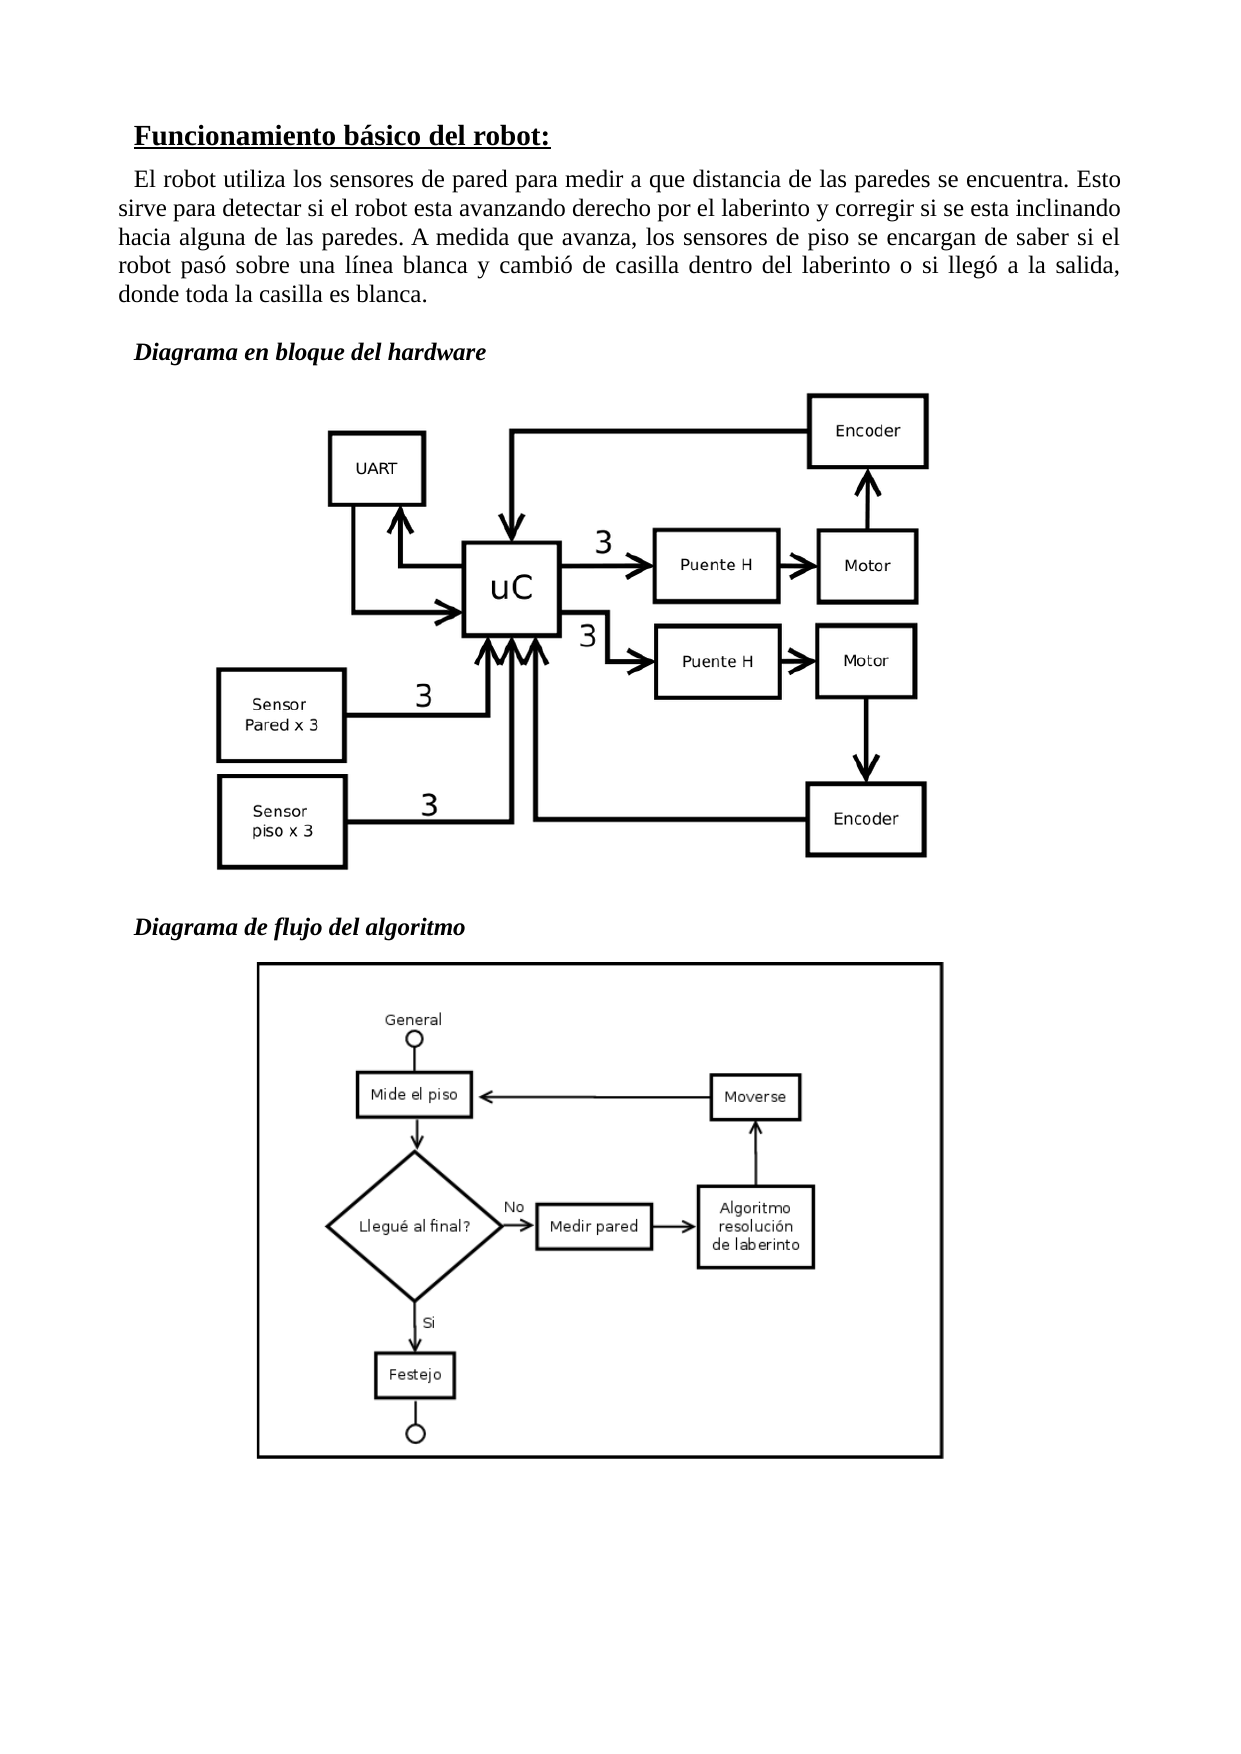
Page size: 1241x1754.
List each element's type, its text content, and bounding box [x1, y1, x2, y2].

text Diagrama de flujo del algoritmo [118, 912, 1122, 940]
picture [203, 376, 944, 877]
picture [256, 962, 945, 1460]
text Funcionamiento básico del robot: [118, 118, 1122, 152]
text Diagrama en bloque del hardware [118, 337, 1122, 365]
text El robot utiliza los sensores de pared para medir a que distancia de las paredes se encuentra. Esto sirve para detectar si el robot esta avanzando derecho por el laberinto y corregir si se esta inclinando hacia alguna de las paredes. A medida que avanza, los sensores de piso se encargan de saber si el robot pasó sobre una línea blanca y cambió de casilla dentro del laberinto o si llegó a la salida, donde toda la casilla es blanca. [118, 164, 1122, 308]
